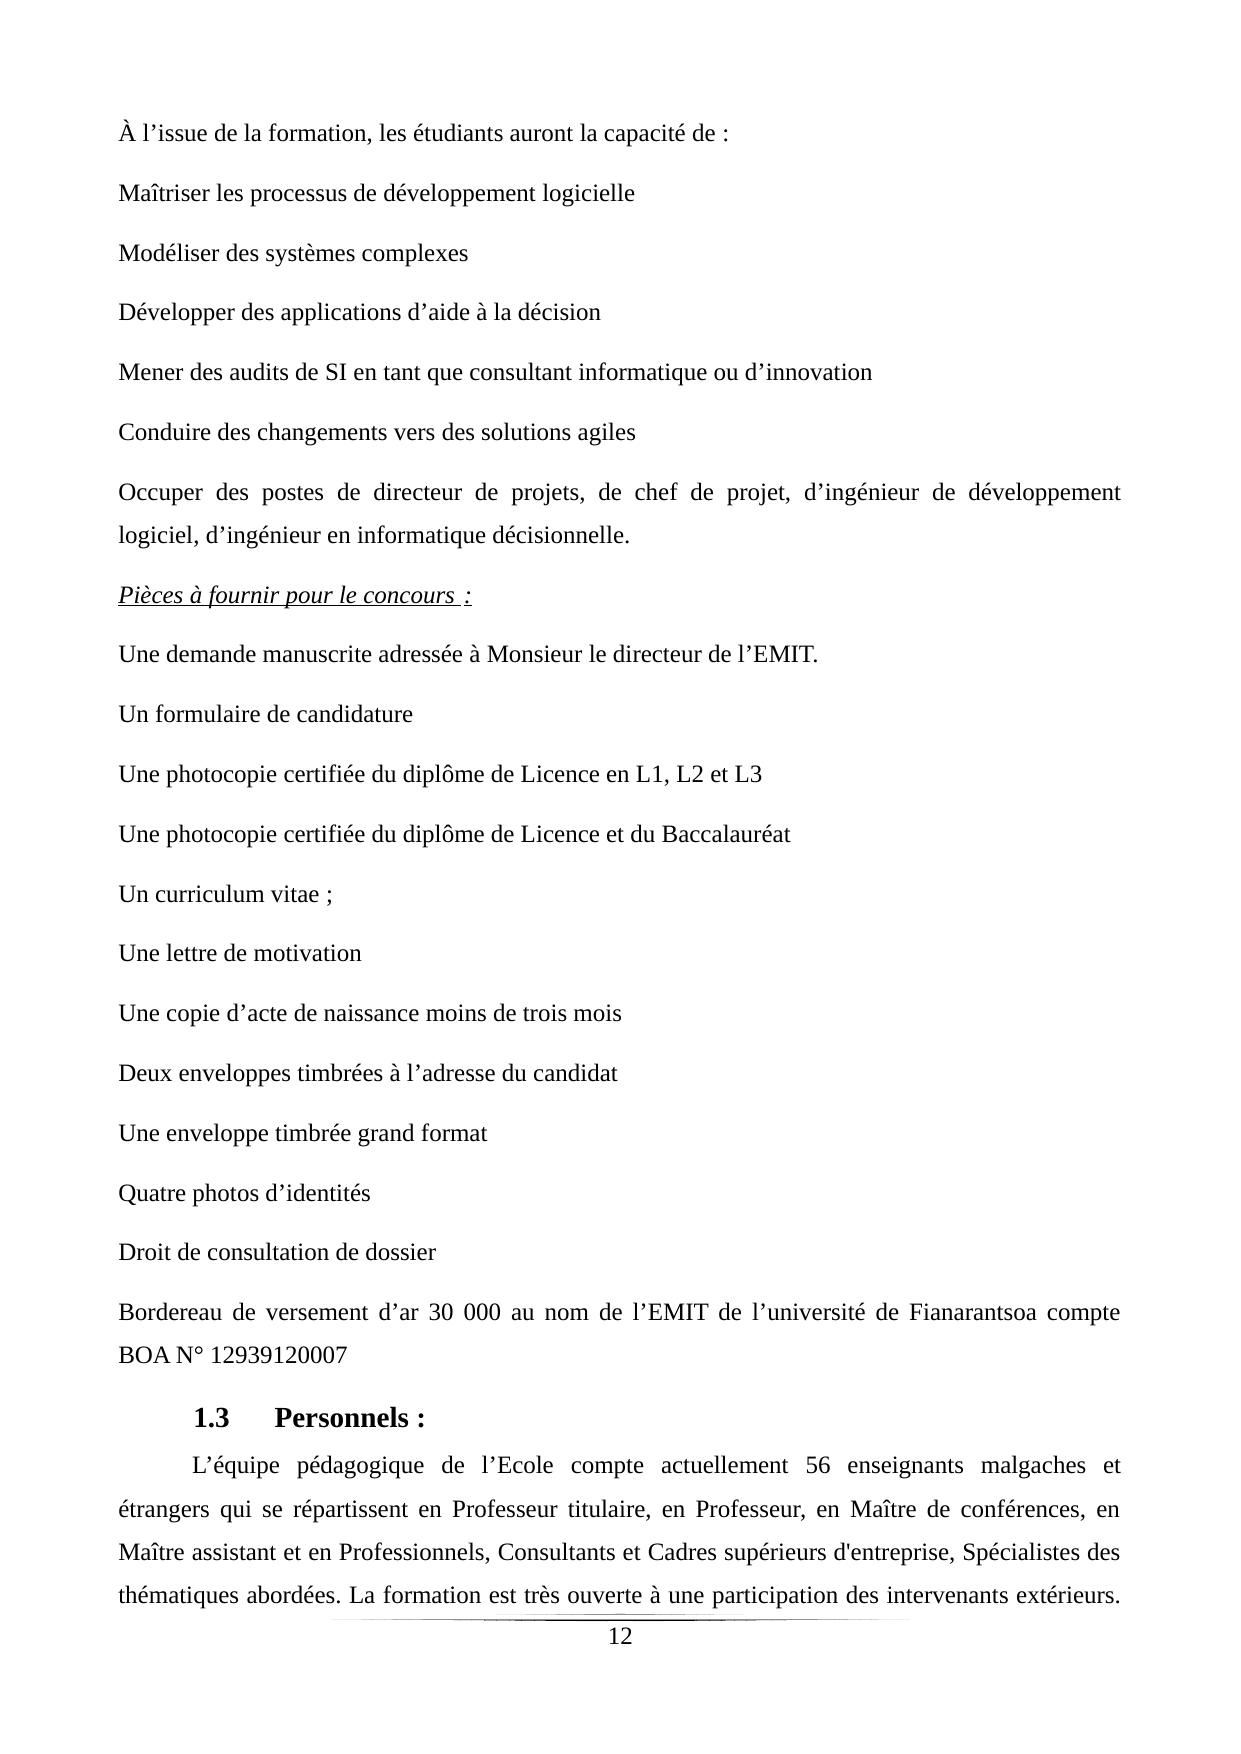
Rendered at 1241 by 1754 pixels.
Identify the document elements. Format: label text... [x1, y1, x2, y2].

text Occuper des postes de directeur de projets, de chef de projet, d’ingénieur de développement logiciel, d’ingénieur en informatique décisionnelle. [118, 477, 1122, 549]
text Conduire des changements vers des solutions agiles [118, 417, 1122, 446]
text Une lettre de motivation [118, 938, 1122, 967]
text Bordereau de versement d’ar 30 000 au nom de l’EMIT de l’université de Fianarantsoa compte BOA N° 12939120007 [118, 1297, 1122, 1369]
text Une demande manuscrite adressée à Monsieur le directeur de l’EMIT. [118, 639, 1122, 668]
text Deux enveloppes timbrées à l’adresse du candidat [118, 1058, 1122, 1087]
picture [171, 1613, 1069, 1622]
text Une enveloppe timbrée grand format [118, 1118, 1122, 1147]
text Une photocopie certifiée du diplôme de Licence et du Baccalauréat [118, 819, 1122, 848]
text Une photocopie certifiée du diplôme de Licence en L1, L2 et L3 [118, 759, 1122, 788]
text Modéliser des systèmes complexes [118, 238, 1122, 266]
text Mener des audits de SI en tant que consultant informatique ou d’innovation [118, 357, 1122, 386]
list Personnels : [193, 1400, 1122, 1434]
text Pièces à fournir pour le concours : [118, 580, 1122, 608]
text Une copie d’acte de naissance moins de trois mois [118, 998, 1122, 1027]
text Un curriculum vitae ; [118, 879, 1122, 907]
text À l’issue de la formation, les étudiants auront la capacité de : [118, 118, 1122, 147]
text L’équipe pédagogique de l’Ecole compte actuellement 56 enseignants malgaches et étrangers qui se répartissent en Professeur titulaire, en Professeur, en Maître de conférences, en Maître assistant et en Professionnels, Consultants et Cadres supérieurs d'entreprise, Spécialistes des thématiques abordées. La formation est très ouverte à une participation des intervenants extérieurs. [118, 1451, 1122, 1609]
text Maîtriser les processus de développement logicielle [118, 178, 1122, 207]
text Droit de consultation de dossier [118, 1237, 1122, 1266]
text Quatre photos d’identités [118, 1178, 1122, 1206]
text Un formulaire de candidature [118, 699, 1122, 728]
text Développer des applications d’aide à la décision [118, 297, 1122, 326]
